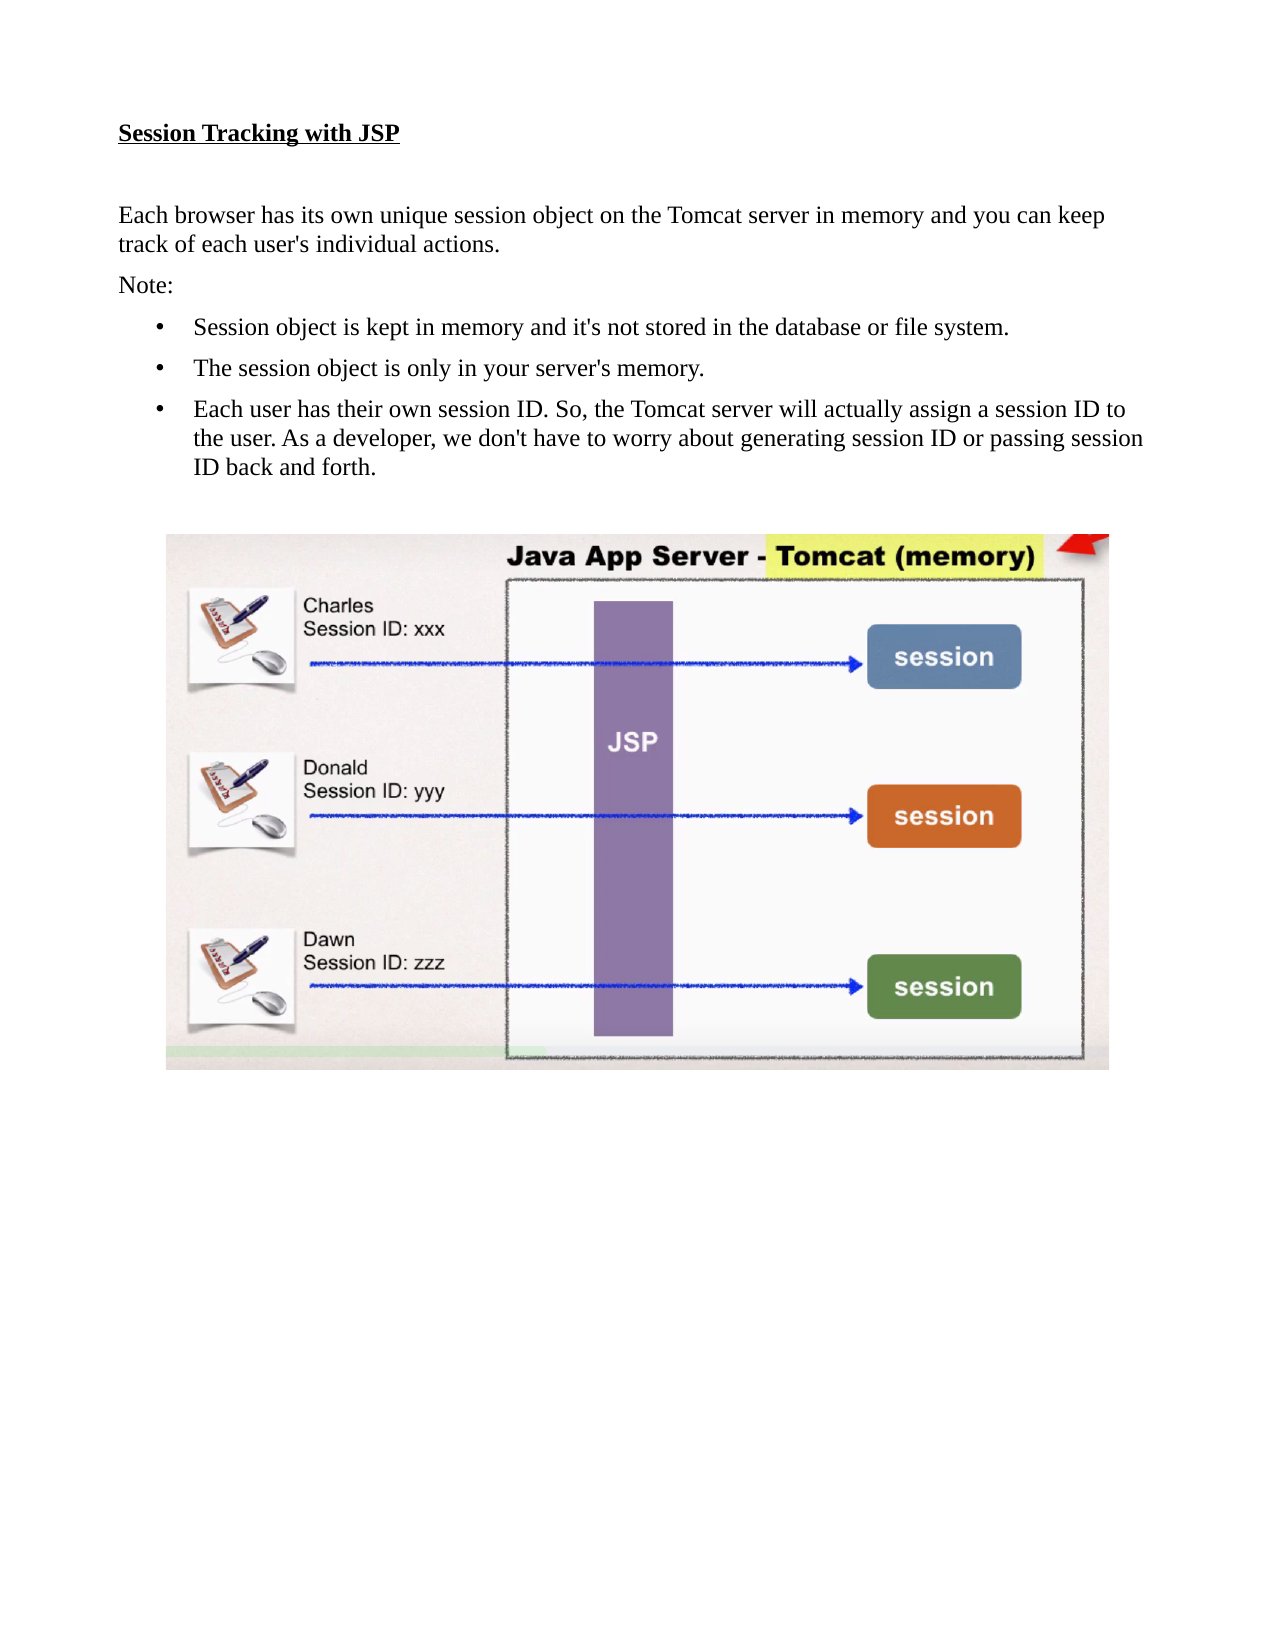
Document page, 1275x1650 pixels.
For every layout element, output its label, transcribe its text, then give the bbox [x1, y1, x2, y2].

text Note: [118, 271, 1157, 299]
list Session object is kept in memory and it's not stored in the database or file system. [156, 312, 1157, 341]
text Session Tracking with JSP [118, 118, 1157, 147]
picture [165, 534, 1110, 1070]
text Each browser has its own unique session object on the Tomcat server in memory and you can keep track of each user's individual actions. [118, 201, 1157, 258]
list Each user has their own session ID. So, the Tomcat server will actually assign a session ID to the user. As a developer, we don't have to worry about generating session ID or passing session ID back and forth. [156, 394, 1157, 481]
list The session object is only in your server's memory. [156, 353, 1157, 382]
